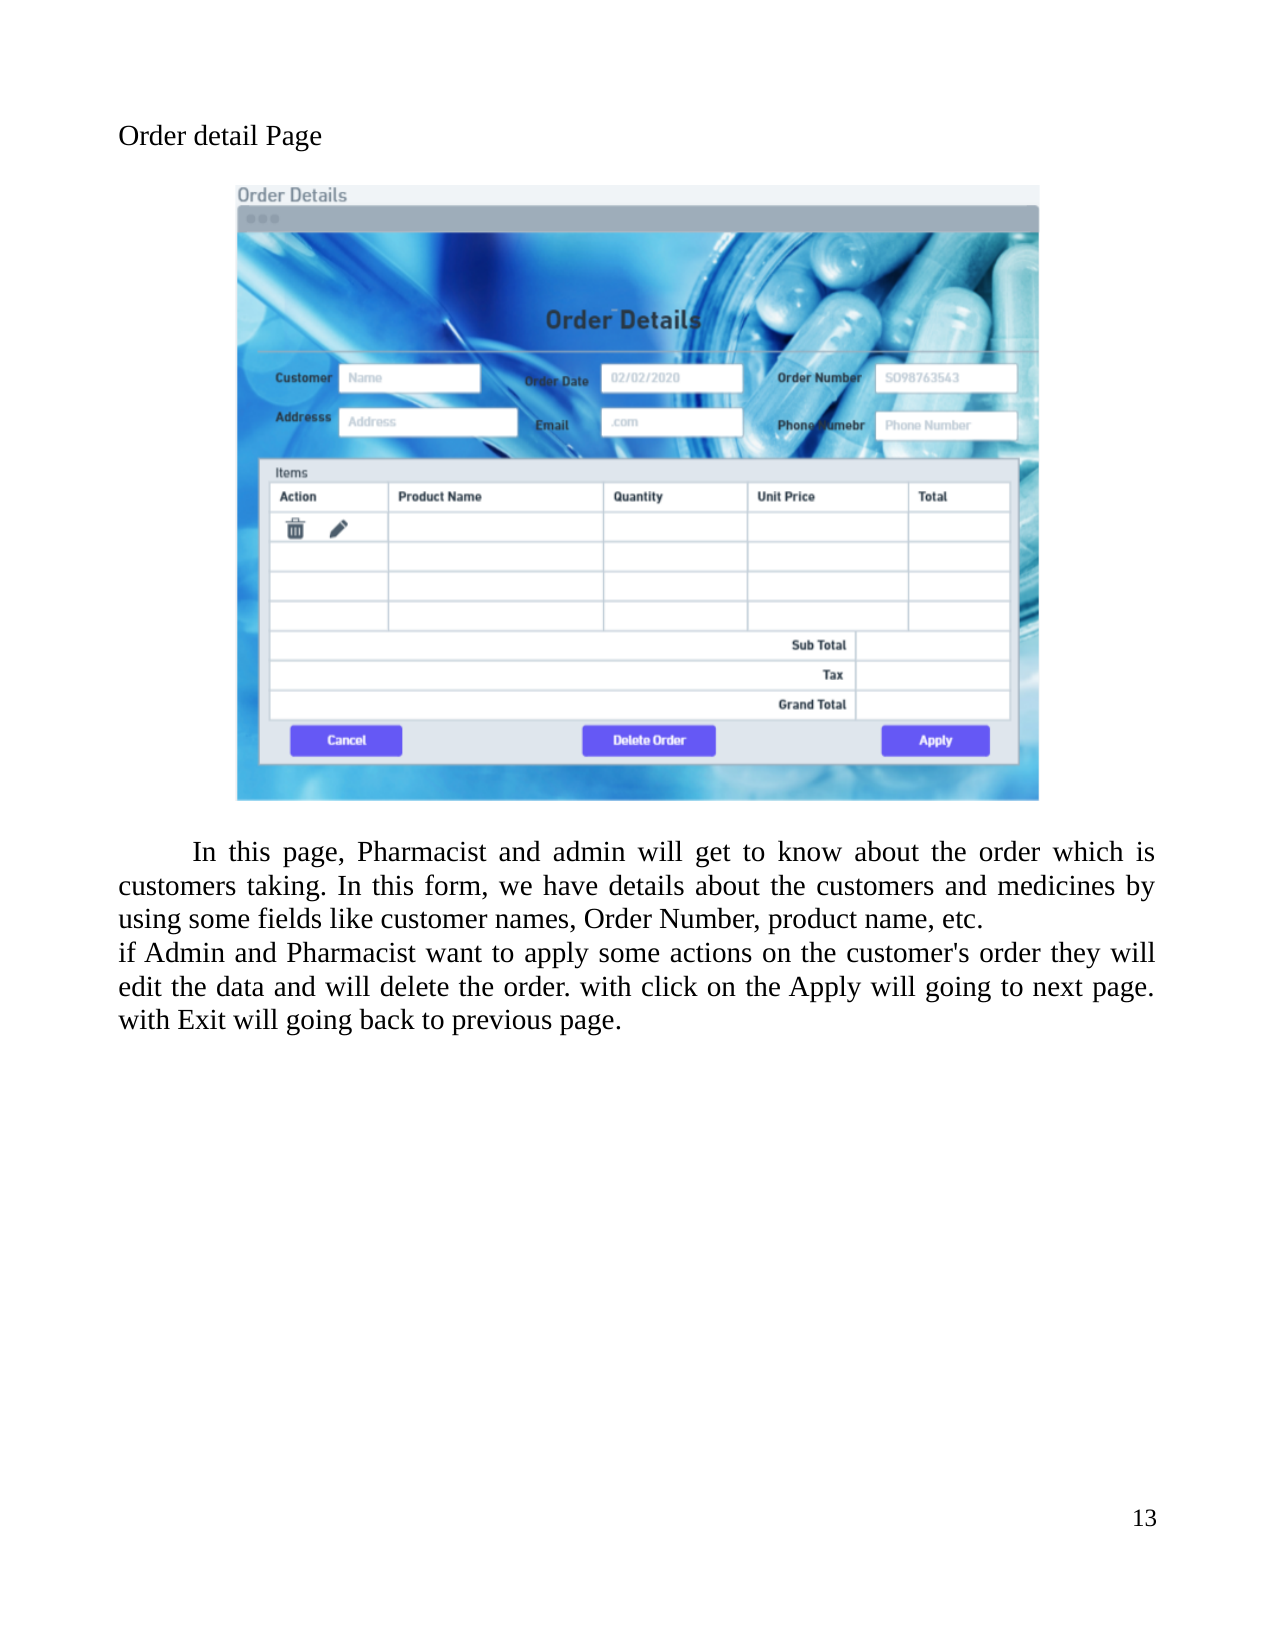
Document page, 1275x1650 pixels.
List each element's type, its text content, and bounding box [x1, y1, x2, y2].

text Order detail Page [118, 118, 1157, 152]
picture [235, 185, 1040, 801]
text if Admin and Pharmacist want to apply some actions on the customer's order they will edit the data and will delete the order. with click on the Apply will going to next page. with Exit will going back to previous page. [118, 935, 1157, 1036]
text In this page, Pharmacist and admin will get to know about the order which is customers taking. In this form, we have details about the customers and medicines by using some fields like customer names, Order Number, product name, etc. [118, 834, 1157, 935]
